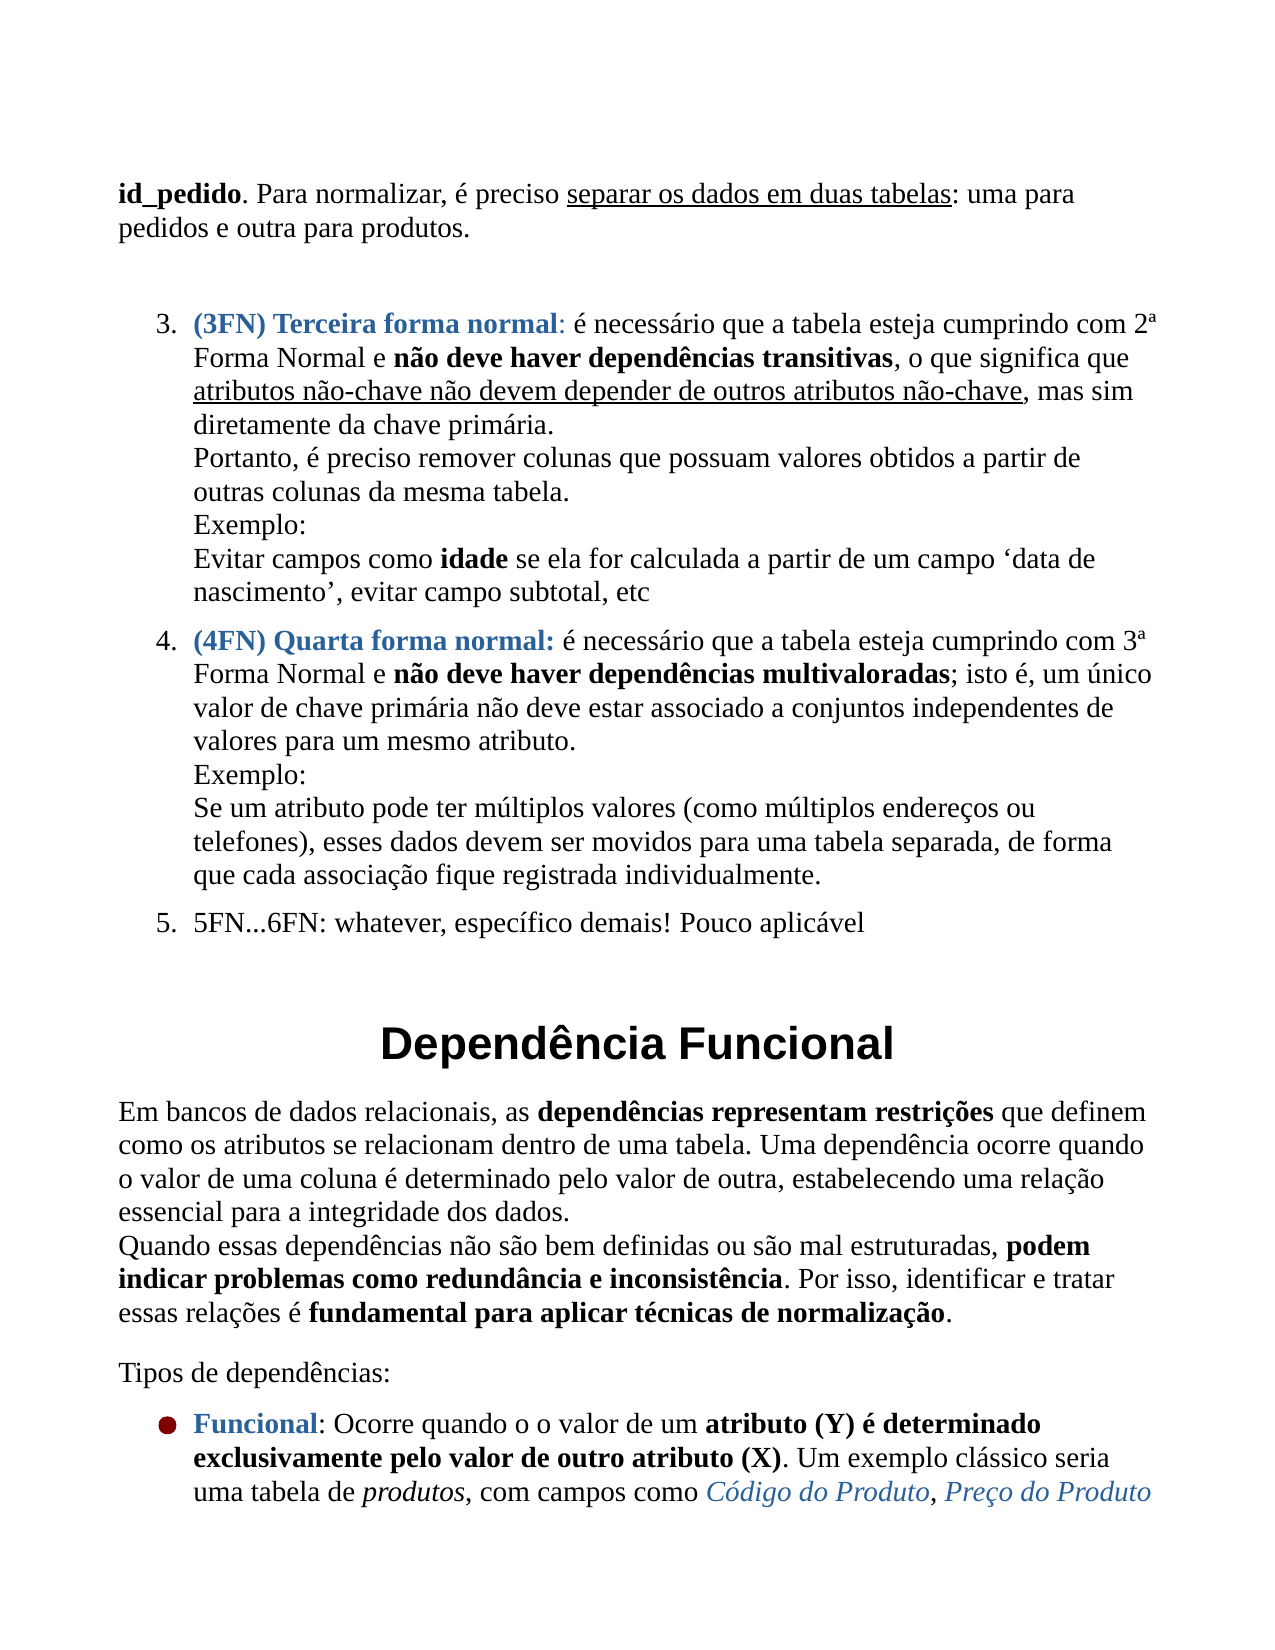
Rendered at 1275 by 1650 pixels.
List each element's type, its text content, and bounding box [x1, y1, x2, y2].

text id_pedido. Para normalizar, é preciso separar os dados em duas tabelas: uma para pedidos e outra para produtos. [118, 176, 1157, 243]
list (3FN) Terceira forma normal: é necessário que a tabela esteja cumprindo com 2ª Forma Normal e não deve haver dependências transitivas, o que significa que atributos não-chave não devem depender de outros atributos não-chave, mas sim diretamente da chave primária. Portanto, é preciso remover colunas que possuam valores obtidos a partir de outras colunas da mesma tabela. Exemplo: Evitar campos como idade se ela for calculada a partir de um campo ‘data de nascimento’, evitar campo subtotal, etc [156, 306, 1157, 608]
list 5FN...6FN: whatever, específico demais! Pouco aplicável [156, 906, 1157, 939]
text Tipos de dependências: [118, 1355, 1157, 1389]
subtitle Dependência Funcional [118, 1017, 1157, 1069]
list (4FN) Quarta forma normal: é necessário que a tabela esteja cumprindo com 3ª Forma Normal e não deve haver dependências multivaloradas; isto é, um único valor de chave primária não deve estar associado a conjuntos independentes de valores para um mesmo atributo. Exemplo: Se um atributo pode ter múltiplos valores (como múltiplos endereços ou telefones), esses dados devem ser movidos para uma tabela separada, de forma que cada associação fique registrada individualmente. [156, 623, 1157, 891]
text Em bancos de dados relacionais, as dependências representam restrições que definem como os atributos se relacionam dentro de uma tabela. Uma dependência ocorre quando o valor de uma coluna é determinado pelo valor de outra, estabelecendo uma relação essencial para a integridade dos dados. Quando essas dependências não são bem definidas ou são mal estruturadas, podem indicar problemas como redundância e inconsistência. Por isso, identificar e tratar essas relações é fundamental para aplicar técnicas de normalização. [118, 1094, 1157, 1329]
list Funcional: Ocorre quando o o valor de um atributo (Y) é determinado exclusivamente pelo valor de outro atributo (X). Um exemplo clássico seria uma tabela de produtos, com campos como Código do Produto, Preço do Produto [156, 1406, 1157, 1507]
